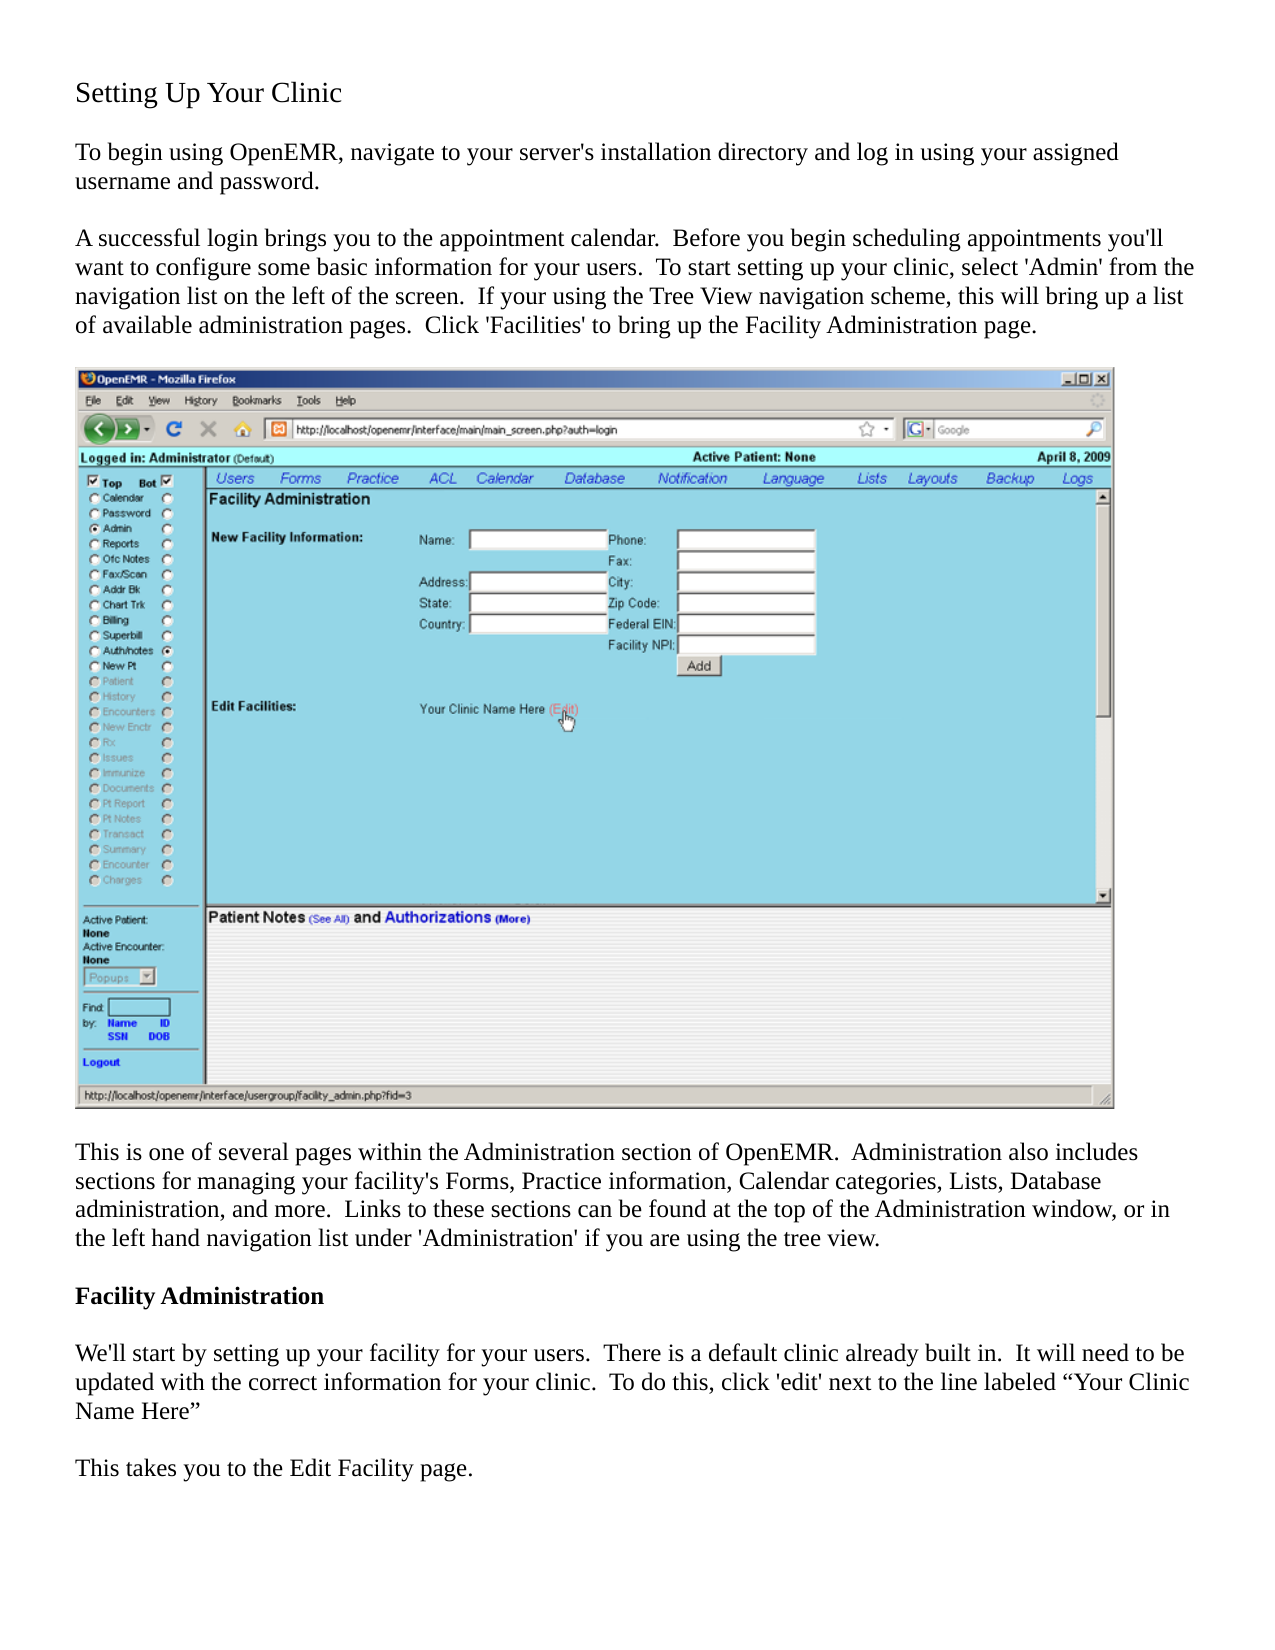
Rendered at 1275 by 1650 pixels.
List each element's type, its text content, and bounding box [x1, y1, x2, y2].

text Facility Administration [75, 1281, 1200, 1309]
picture [75, 367, 1115, 1109]
text To begin using OpenEMR, navigate to your server's installation directory and log in using your assigned username and password. [75, 137, 1200, 195]
text A successful login brings you to the appointment calendar. Before you begin scheduling appointments you'll want to configure some basic information for your users. To start setting up your clinic, select 'Admin' from the navigation list on the left of the screen. If your using the Tree View navigation scheme, this will bring up a list of available administration pages. Click 'Facilities' to bring up the Facility Administration page. [75, 223, 1200, 338]
text This is one of several pages within the Administration section of OpenEMR. Administration also includes sections for managing your facility's Forms, Practice information, Calendar categories, Lists, Database administration, and more. Links to these sections can be found at the top of the Administration window, or in the left hand navigation list under 'Administration' if you are using the tree view. [75, 1137, 1200, 1252]
text We'll start by setting up your facility for your users. There is a default clinic already built in. It will need to be updated with the correct information for your clinic. To do this, click 'edit' next to the line labeled “Your Clinic Name Here” [75, 1338, 1200, 1424]
text This takes you to the Edit Facility page. [75, 1453, 1200, 1482]
text Setting Up Your Clinic [75, 75, 1200, 108]
